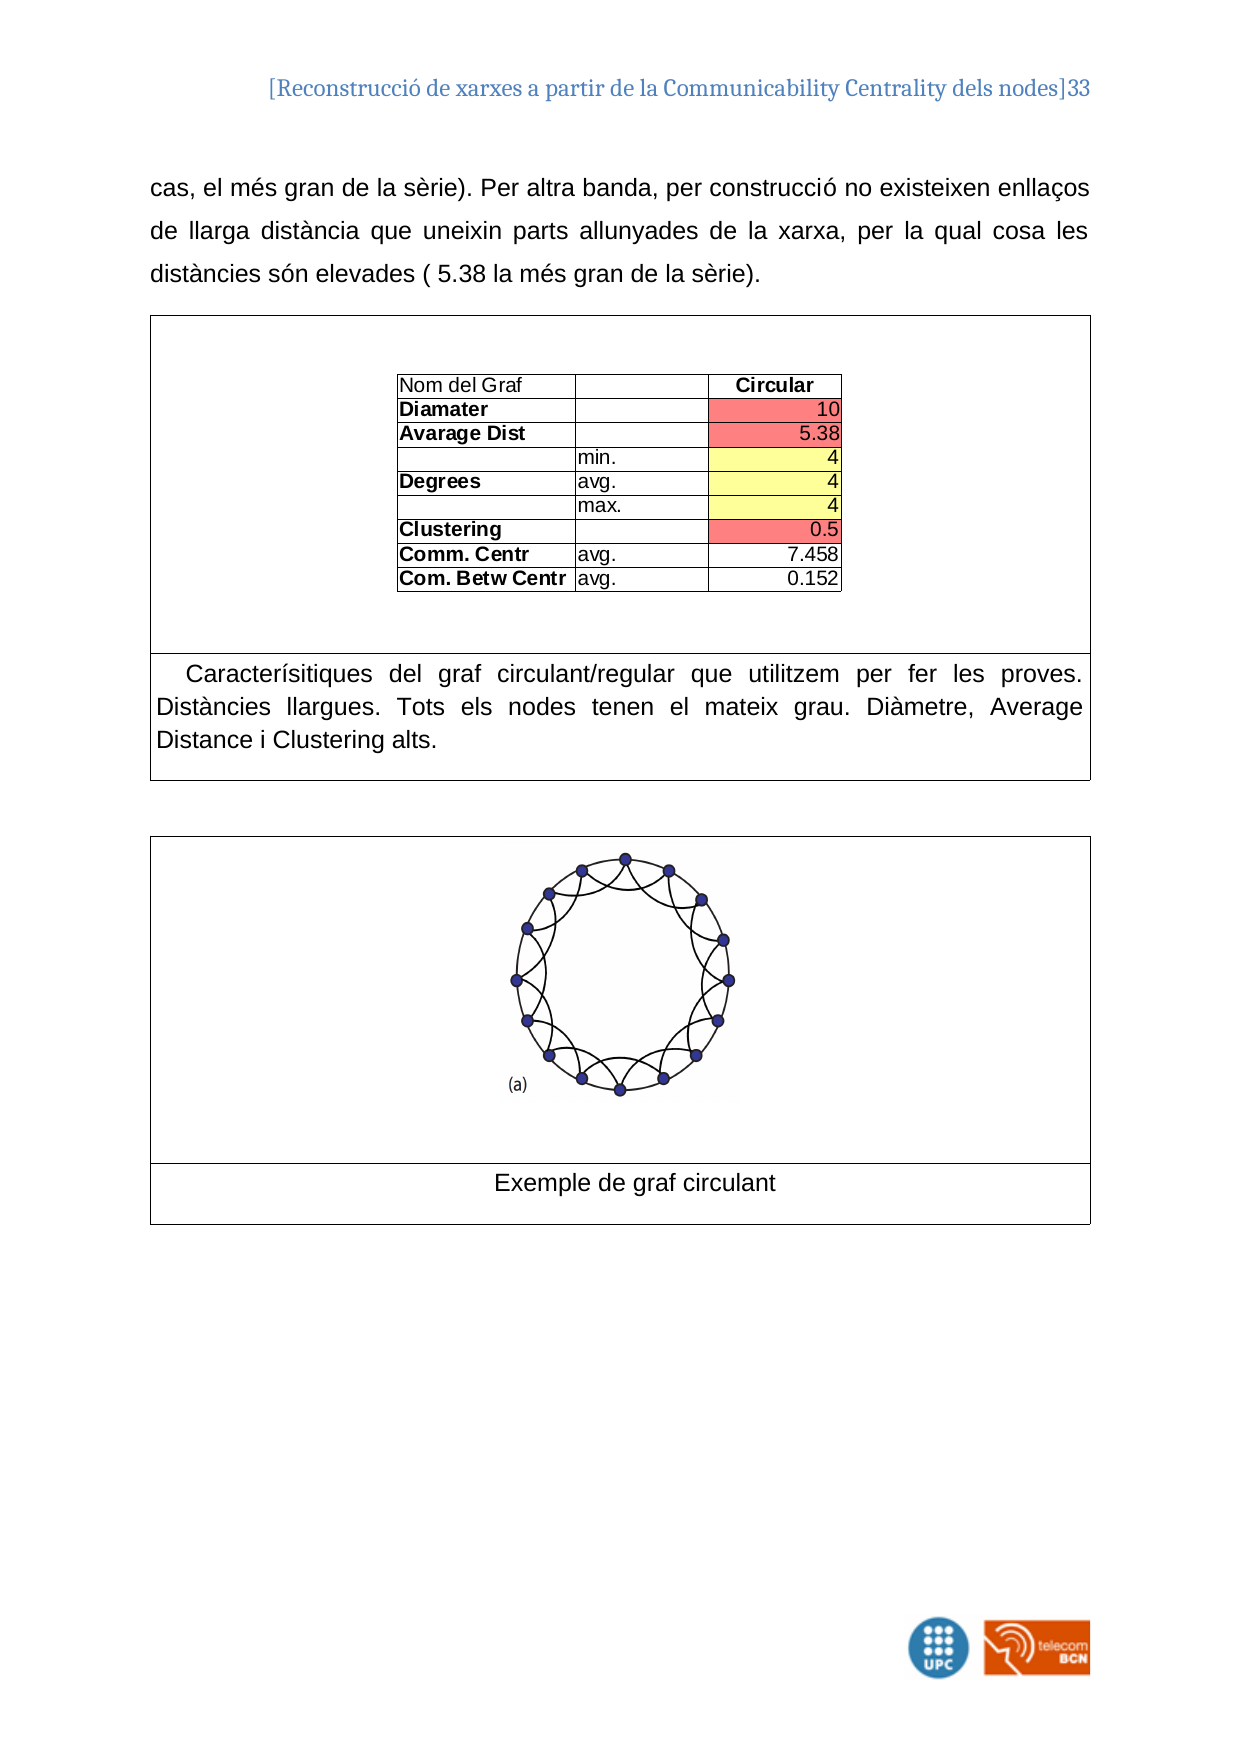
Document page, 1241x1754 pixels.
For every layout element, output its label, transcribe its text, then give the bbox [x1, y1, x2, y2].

picture [500, 841, 741, 1103]
picture [904, 1614, 1091, 1681]
table_cell Caracterísitiques del graf circulant/regular que utilitzem per fer les proves. Distàncies llargues. Tots els nodes tenen el mateix grau. Diàmetre, Average Distance i Clustering alts. [151, 654, 1090, 780]
table_cell Exemple de graf circulant [151, 1164, 1090, 1224]
text cas, el més gran de la sèrie). Per altra banda, per construcció no existeixen enllaços de llarga distància que uneixin parts allunyades de la xarxa, per la qual cosa les distàncies són elevades ( 5.38 la més gran de la sèrie). [150, 173, 1090, 288]
table_header [151, 837, 1090, 1162]
table_header [151, 316, 1090, 653]
